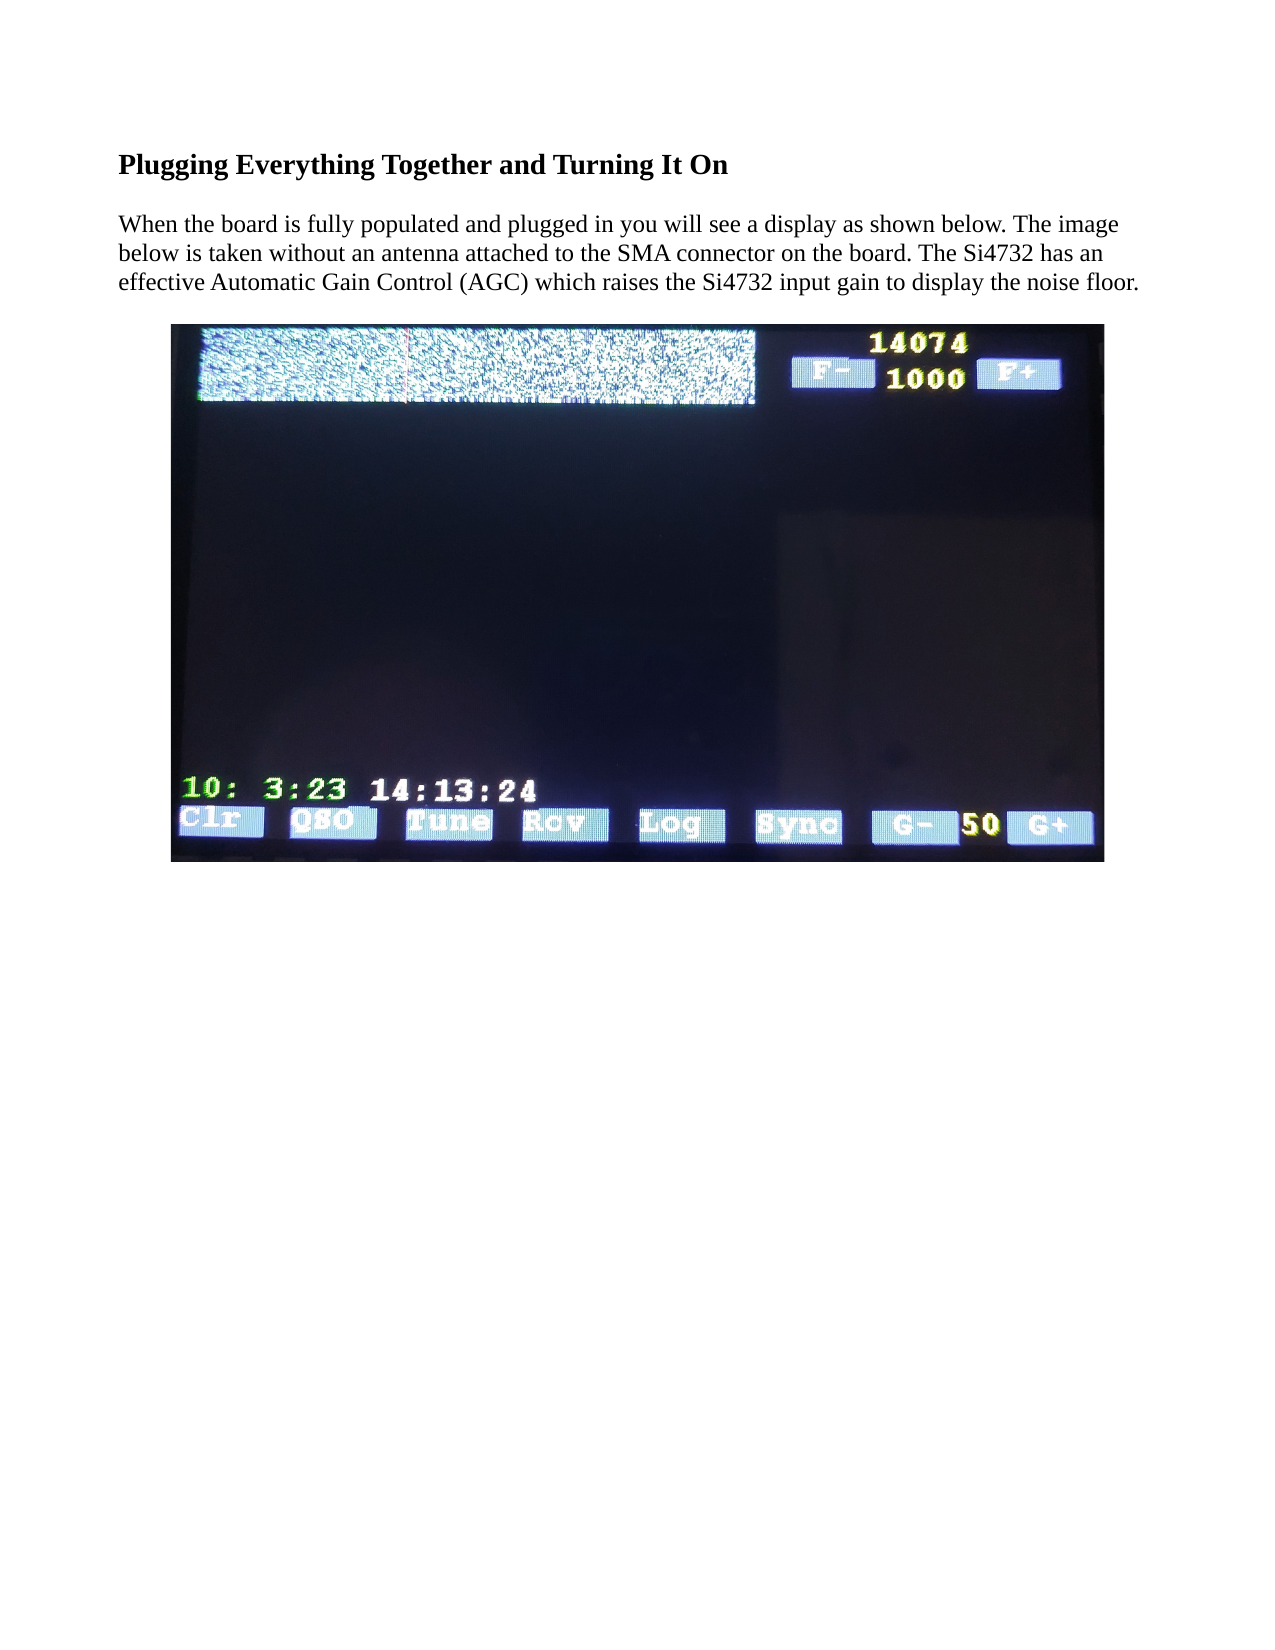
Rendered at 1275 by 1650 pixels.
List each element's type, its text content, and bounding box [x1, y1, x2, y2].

text When the board is fully populated and plugged in you will see a display as shown below. The image below is taken without an antenna attached to the SMA connector on the board. The Si4732 has an effective Automatic Gain Control (AGC) which raises the Si4732 input gain to display the noise floor. [118, 209, 1157, 295]
picture [170, 324, 1105, 862]
text Plugging Everything Together and Turning It On [118, 147, 1157, 180]
